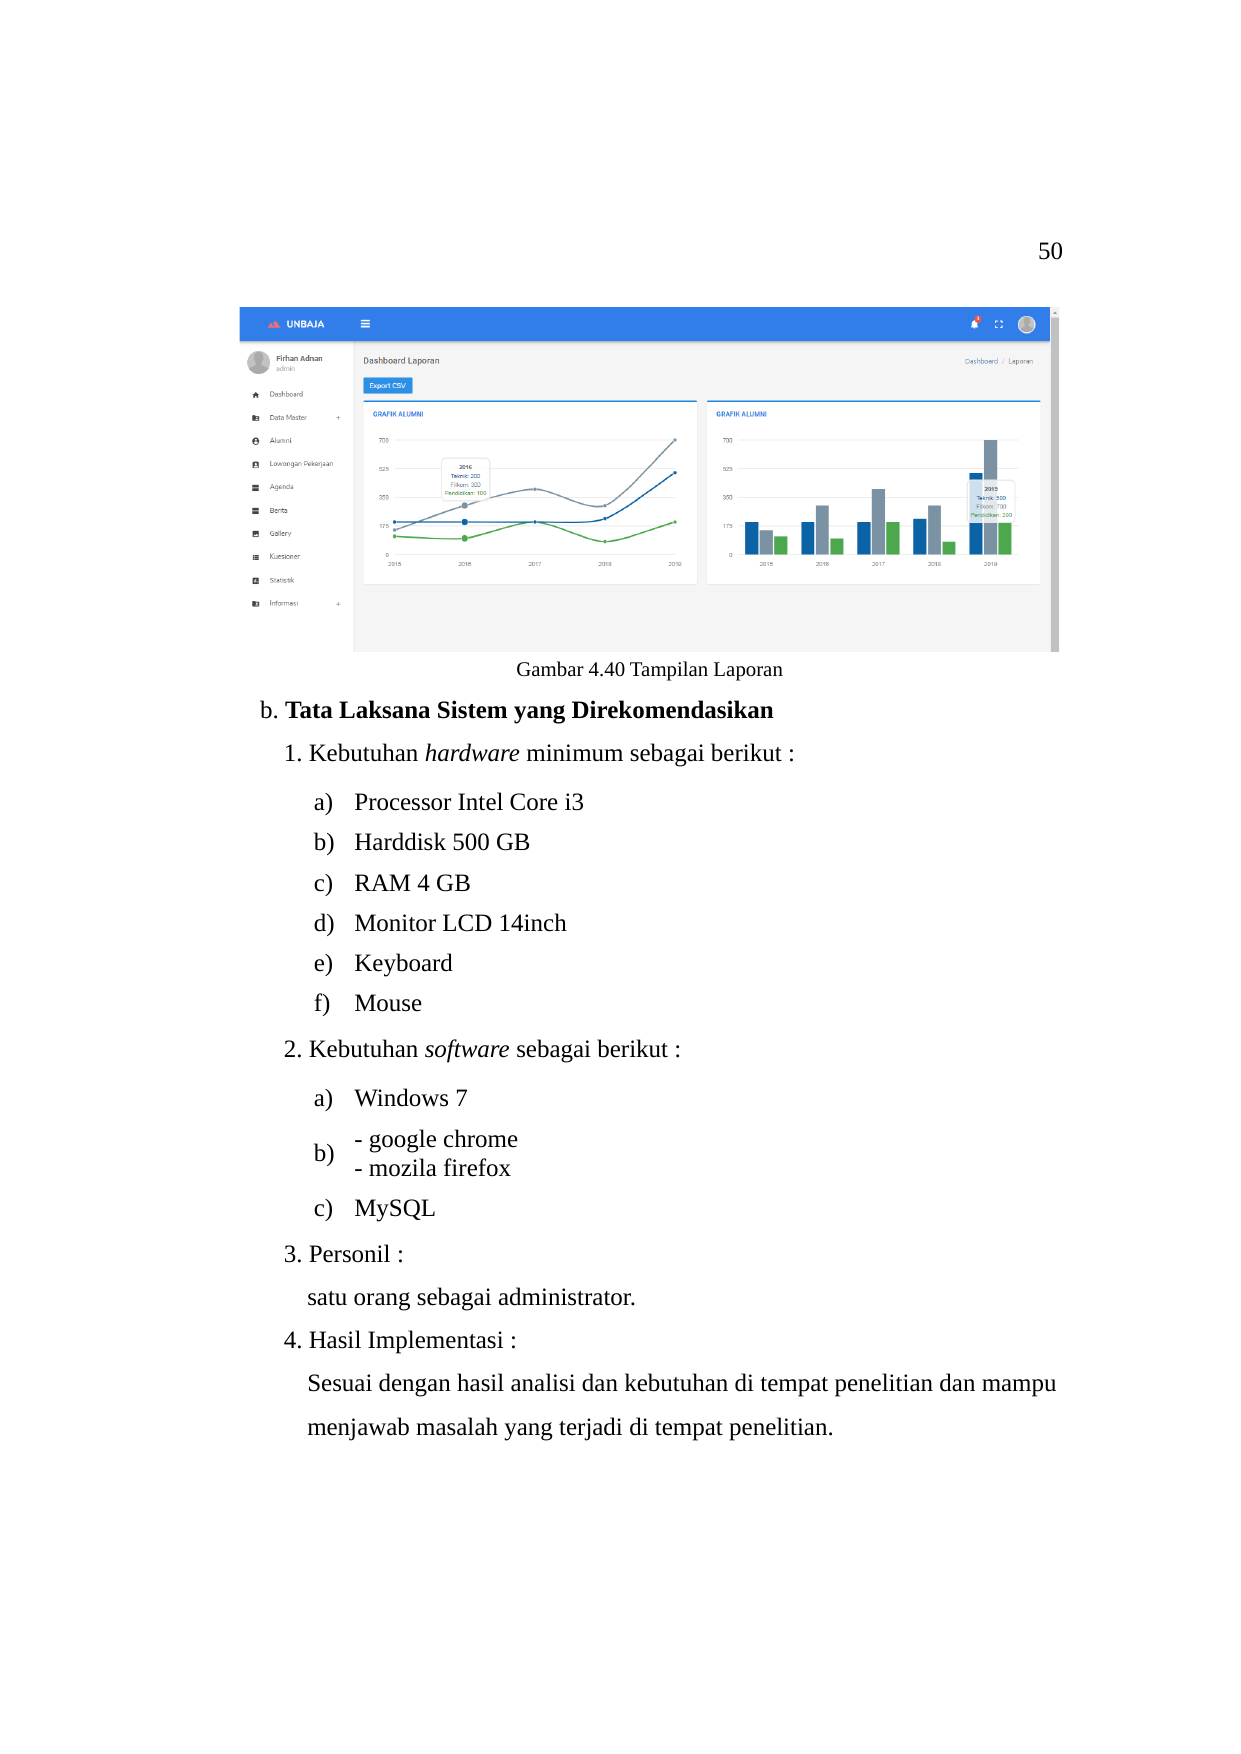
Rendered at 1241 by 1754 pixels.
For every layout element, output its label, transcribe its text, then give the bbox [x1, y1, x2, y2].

text Gambar 4.40 Tampilan Laporan [239, 652, 1059, 681]
list Sesuai dengan hasil analisi dan kebutuhan di tempat penelitian dan mampu menjawab masalah yang terjadi di tempat penelitian. [307, 1368, 1063, 1440]
table_cell b) [308, 822, 348, 862]
table_cell Mouse [349, 983, 722, 1023]
table_cell b) [308, 1118, 348, 1187]
list 4. Hasil Implementasi : [283, 1325, 1063, 1354]
table_cell Harddisk 500 GB [349, 822, 722, 862]
table_cell RAM 4 GB [349, 862, 722, 902]
table_cell - google chrome - mozila firefox [349, 1118, 722, 1187]
table_cell Monitor LCD 14inch [349, 902, 722, 942]
list 3. Personil : [283, 1239, 1063, 1268]
table_cell c) [308, 1187, 348, 1227]
list satu orang sebagai administrator. [307, 1282, 1063, 1311]
table_header a) [308, 1078, 348, 1118]
table_header a) [308, 781, 348, 822]
table_cell f) [308, 983, 348, 1023]
table_cell e) [308, 942, 348, 982]
table_cell c) [308, 862, 348, 902]
table_cell d) [308, 902, 348, 942]
table_header Processor Intel Core i3 [349, 781, 722, 822]
list 2. Kebutuhan software sebagai berikut : [283, 1034, 1063, 1063]
table_header Windows 7 [349, 1078, 722, 1118]
text b. Tata Laksana Sistem yang Direkomendasikan [239, 295, 1063, 724]
table_cell Keyboard [349, 942, 722, 982]
table_cell MySQL [349, 1187, 722, 1227]
list 1. Kebutuhan hardware minimum sebagai berikut : [283, 738, 1063, 767]
picture [239, 307, 1060, 652]
